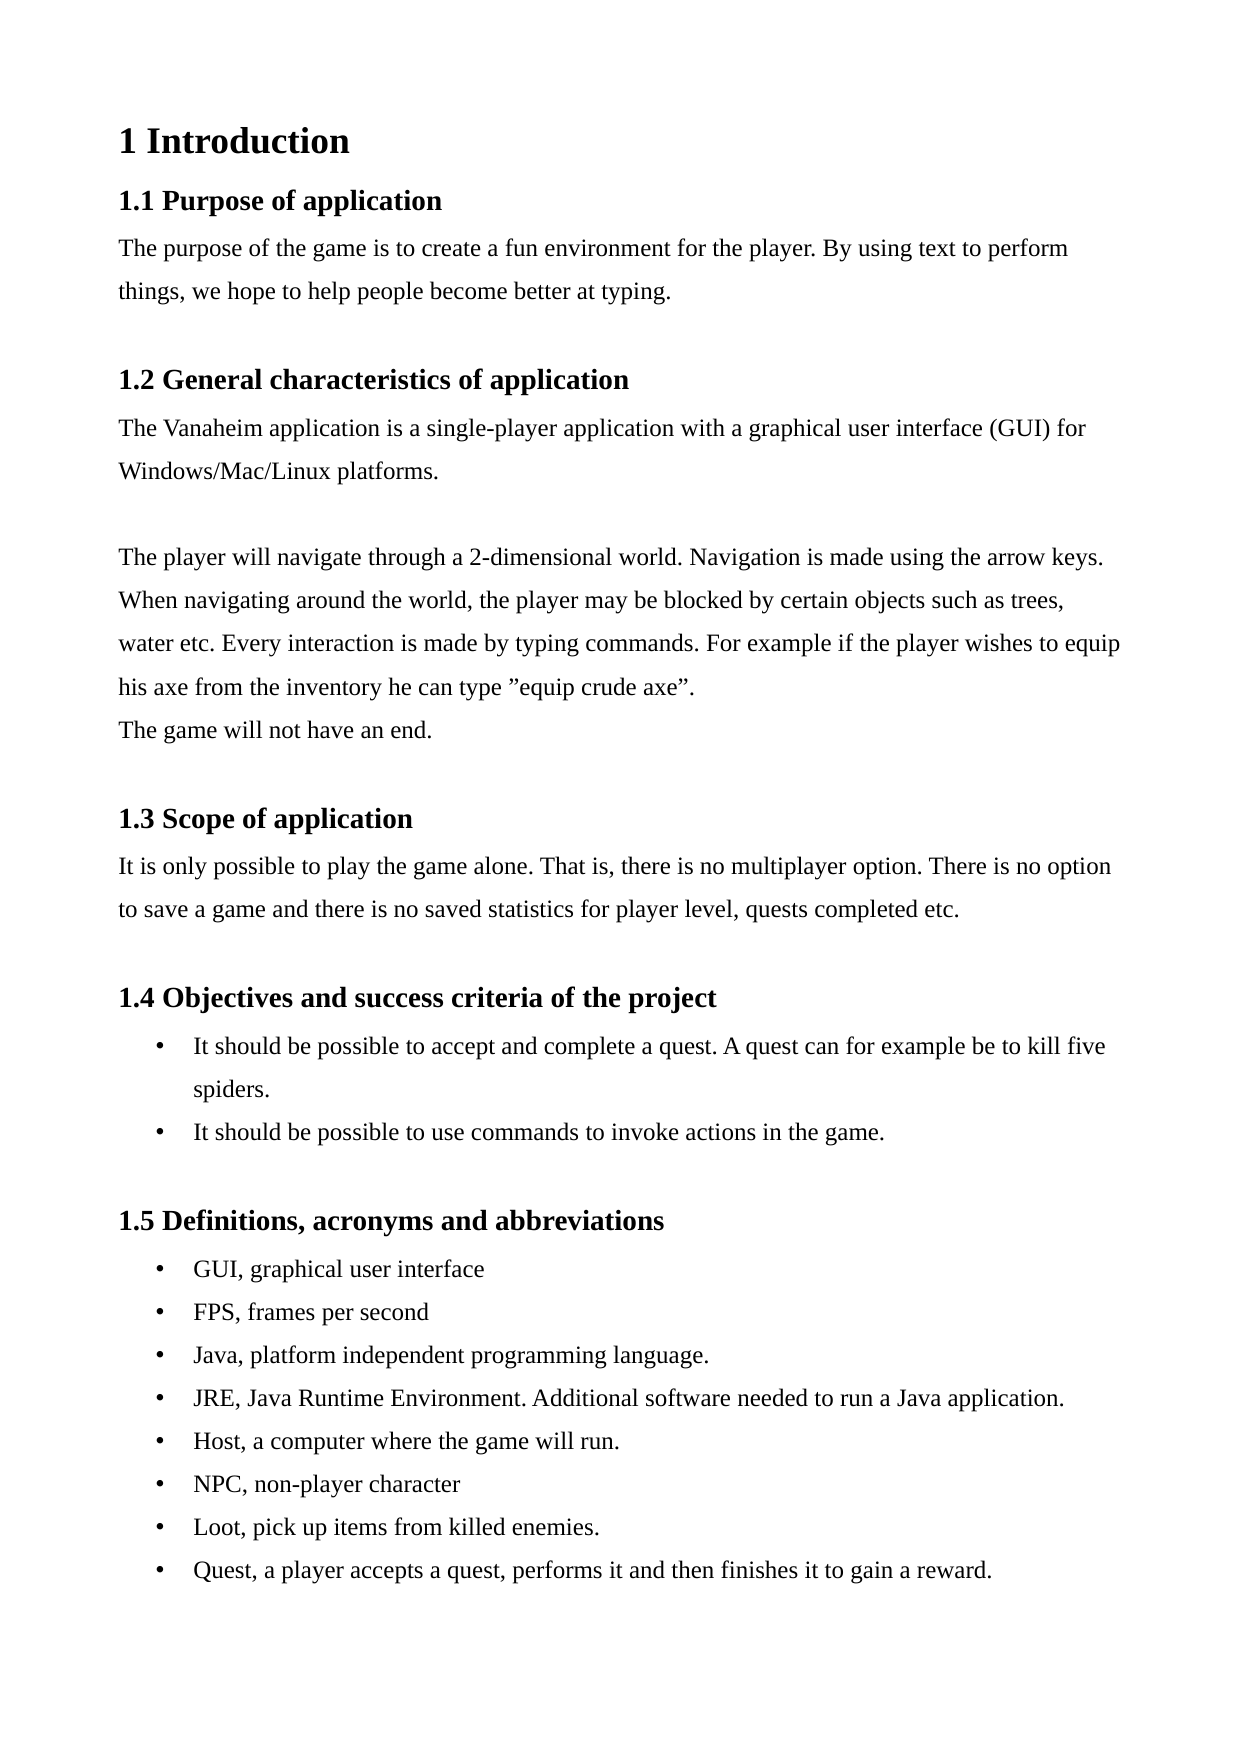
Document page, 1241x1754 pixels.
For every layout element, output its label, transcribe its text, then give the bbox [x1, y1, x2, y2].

list Loot, pick up items from killed enemies. [156, 1512, 1122, 1541]
text It is only possible to play the game alone. That is, there is no multiplayer option. There is no option to save a game and there is no saved statistics for player level, quests completed etc. [118, 851, 1122, 923]
list JRE, Java Runtime Environment. Additional software needed to run a Java application. [156, 1383, 1122, 1412]
list Java, platform independent programming language. [156, 1340, 1122, 1369]
list It should be possible to use commands to invoke actions in the game. [156, 1117, 1122, 1146]
text 1.1 Purpose of application [118, 183, 1122, 216]
list Quest, a player accepts a quest, performs it and then finishes it to gain a reward. [156, 1556, 1122, 1584]
text 1.2 General characteristics of application [118, 362, 1122, 396]
list NPC, non-player character [156, 1469, 1122, 1498]
text 1.4 Objectives and success criteria of the project [118, 981, 1122, 1014]
text 1 Introduction [118, 118, 1122, 161]
list FPS, frames per second [156, 1297, 1122, 1326]
list Host, a computer where the game will run. [156, 1426, 1122, 1455]
list It should be possible to accept and complete a quest. A quest can for example be to kill five spiders. [156, 1031, 1122, 1103]
text The purpose of the game is to create a fun environment for the player. By using text to perform things, we hope to help people become better at typing. [118, 233, 1122, 305]
text 1.3 Scope of application [118, 801, 1122, 834]
text 1.5 Definitions, acronyms and abbreviations [118, 1203, 1122, 1237]
text The player will navigate through a 2-dimensional world. Navigation is made using the arrow keys. When navigating around the world, the player may be blocked by certain objects such as trees, water etc. Every interaction is made by typing commands. For example if the player wishes to equip his axe from the inventory he can type ”equip crude axe”. [118, 542, 1122, 700]
text The Vanaheim application is a single-player application with a graphical user interface (GUI) for Windows/Mac/Linux platforms. [118, 413, 1122, 485]
list GUI, graphical user interface [156, 1254, 1122, 1282]
text The game will not have an end. [118, 715, 1122, 743]
